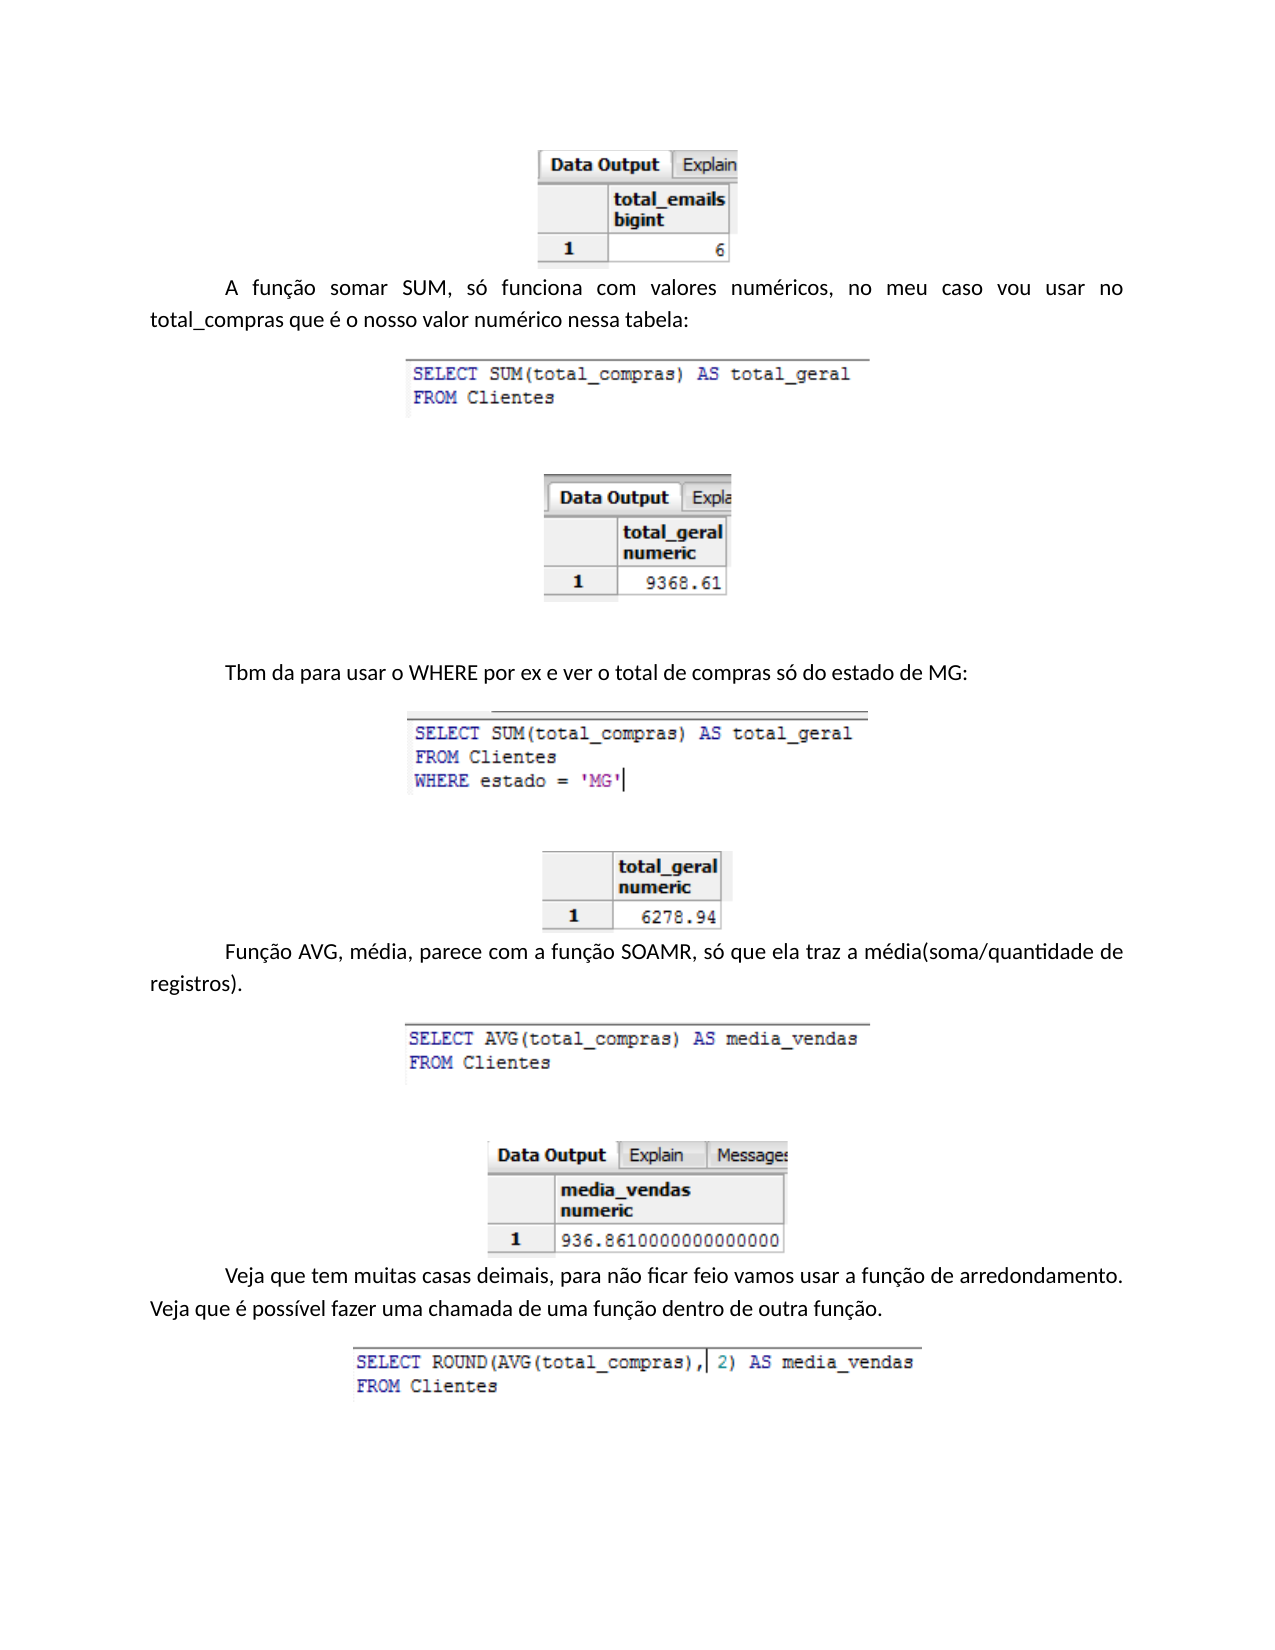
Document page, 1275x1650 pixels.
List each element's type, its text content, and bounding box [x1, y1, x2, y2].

picture [405, 358, 870, 418]
picture [404, 1022, 871, 1085]
picture [353, 1346, 922, 1402]
picture [487, 1141, 788, 1258]
text Função AVG, média, parece com a função SOAMR, só que ela traz a média(soma/quantidade de registros). [150, 851, 1125, 997]
text A função somar SUM, só funciona com valores numéricos, no meu caso vou usar no total_compras que é o nosso valor numérico nessa tabela: [150, 150, 1125, 333]
picture [543, 474, 732, 602]
text Tbm da para usar o WHERE por ex e ver o total de compras só do estado de MG: [150, 658, 1125, 686]
picture [537, 150, 738, 269]
text Veja que tem muitas casas deimais, para não ficar feio vamos usar a função de arredondamento. Veja que é possível fazer uma chamada de uma função dentro de outra função. [150, 1142, 1125, 1322]
picture [407, 711, 868, 795]
picture [542, 851, 733, 933]
